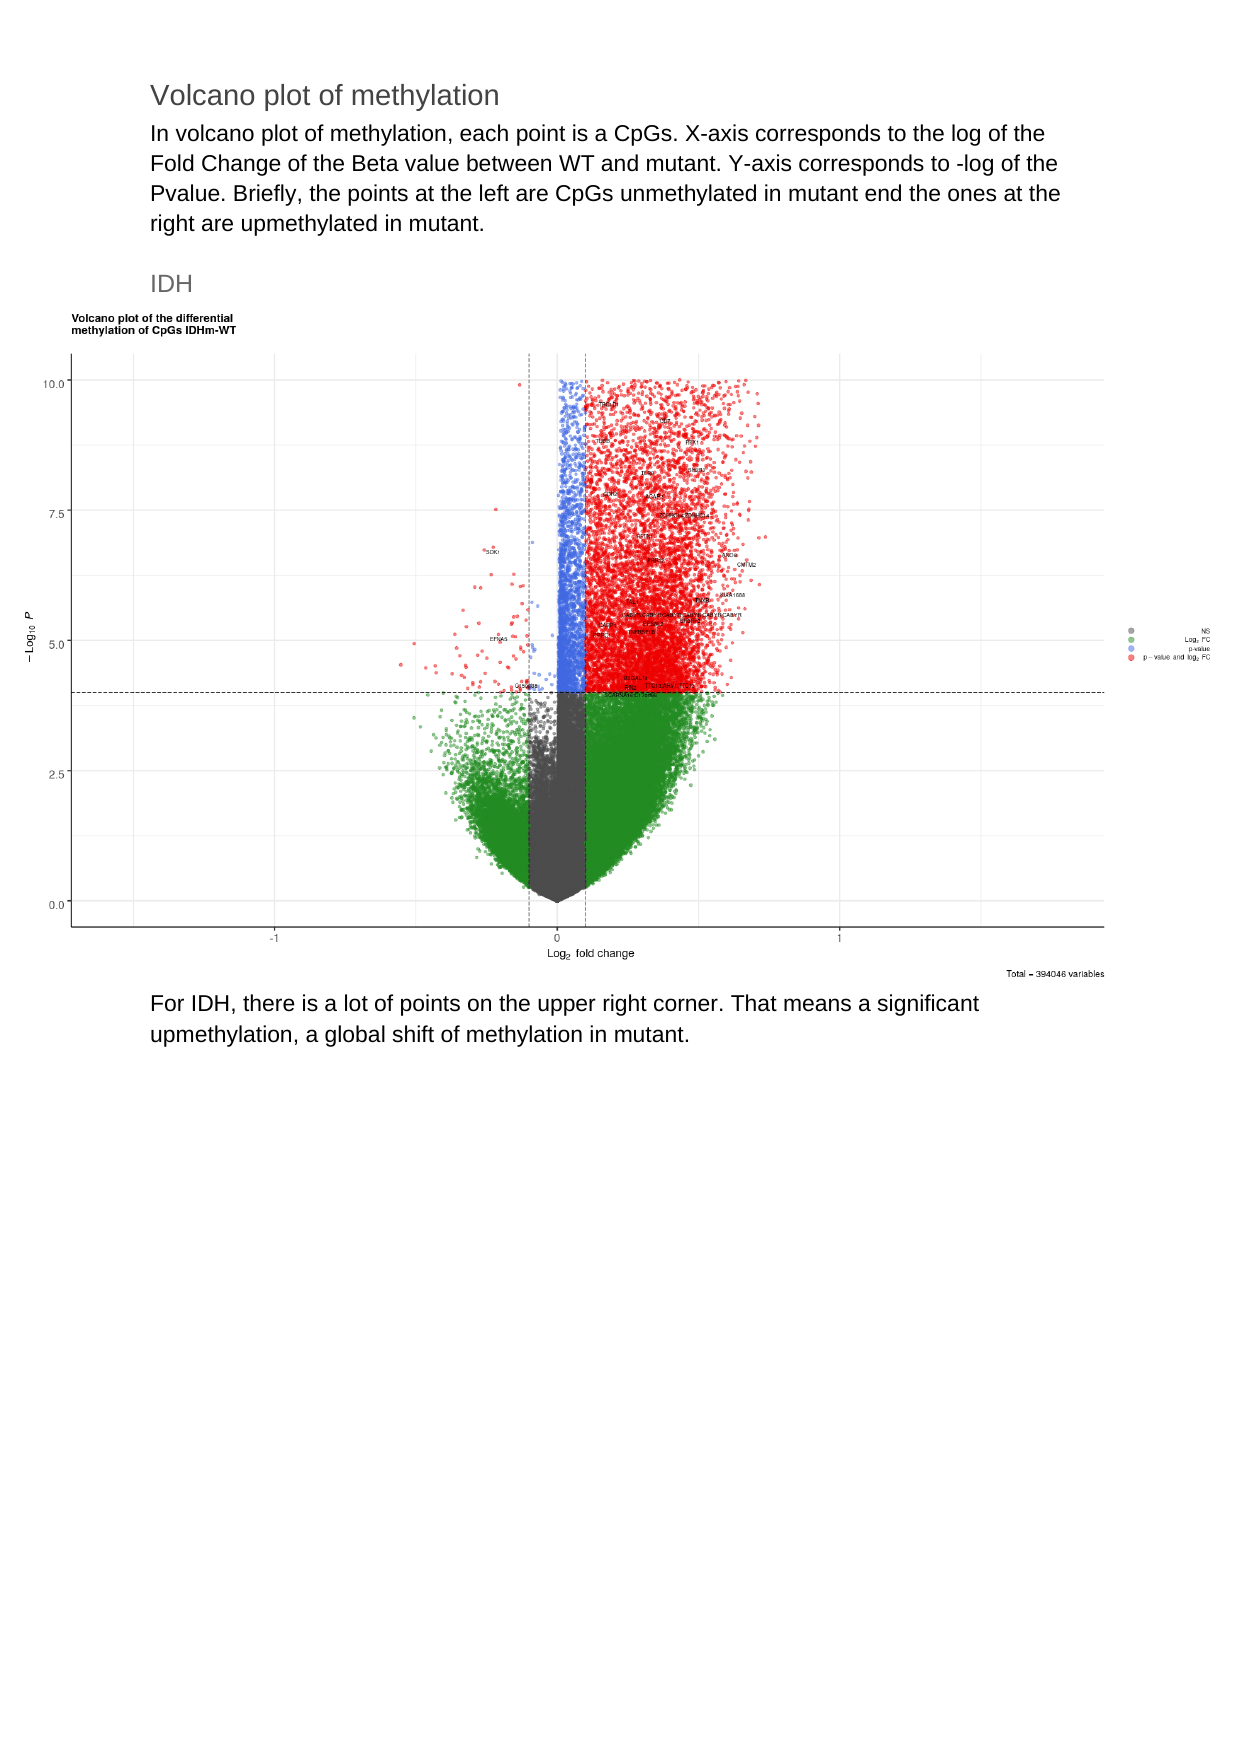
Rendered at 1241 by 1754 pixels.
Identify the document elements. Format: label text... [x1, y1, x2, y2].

subtitle IDH [150, 269, 1090, 298]
subtitle Volcano plot of methylation [150, 78, 1090, 111]
picture [17, 306, 1225, 987]
text For IDH, there is a lot of points on the upper right corner. That means a significant upmethylation, a global shift of methylation in mutant. [150, 990, 1090, 1047]
text In volcano plot of methylation, each point is a CpGs. X-axis corresponds to the log of the Fold Change of the Beta value between WT and mutant. Y-axis corresponds to -log of the Pvalue. Briefly, the points at the left are CpGs unmethylated in mutant end the ones at the right are upmethylated in mutant. [150, 119, 1090, 236]
